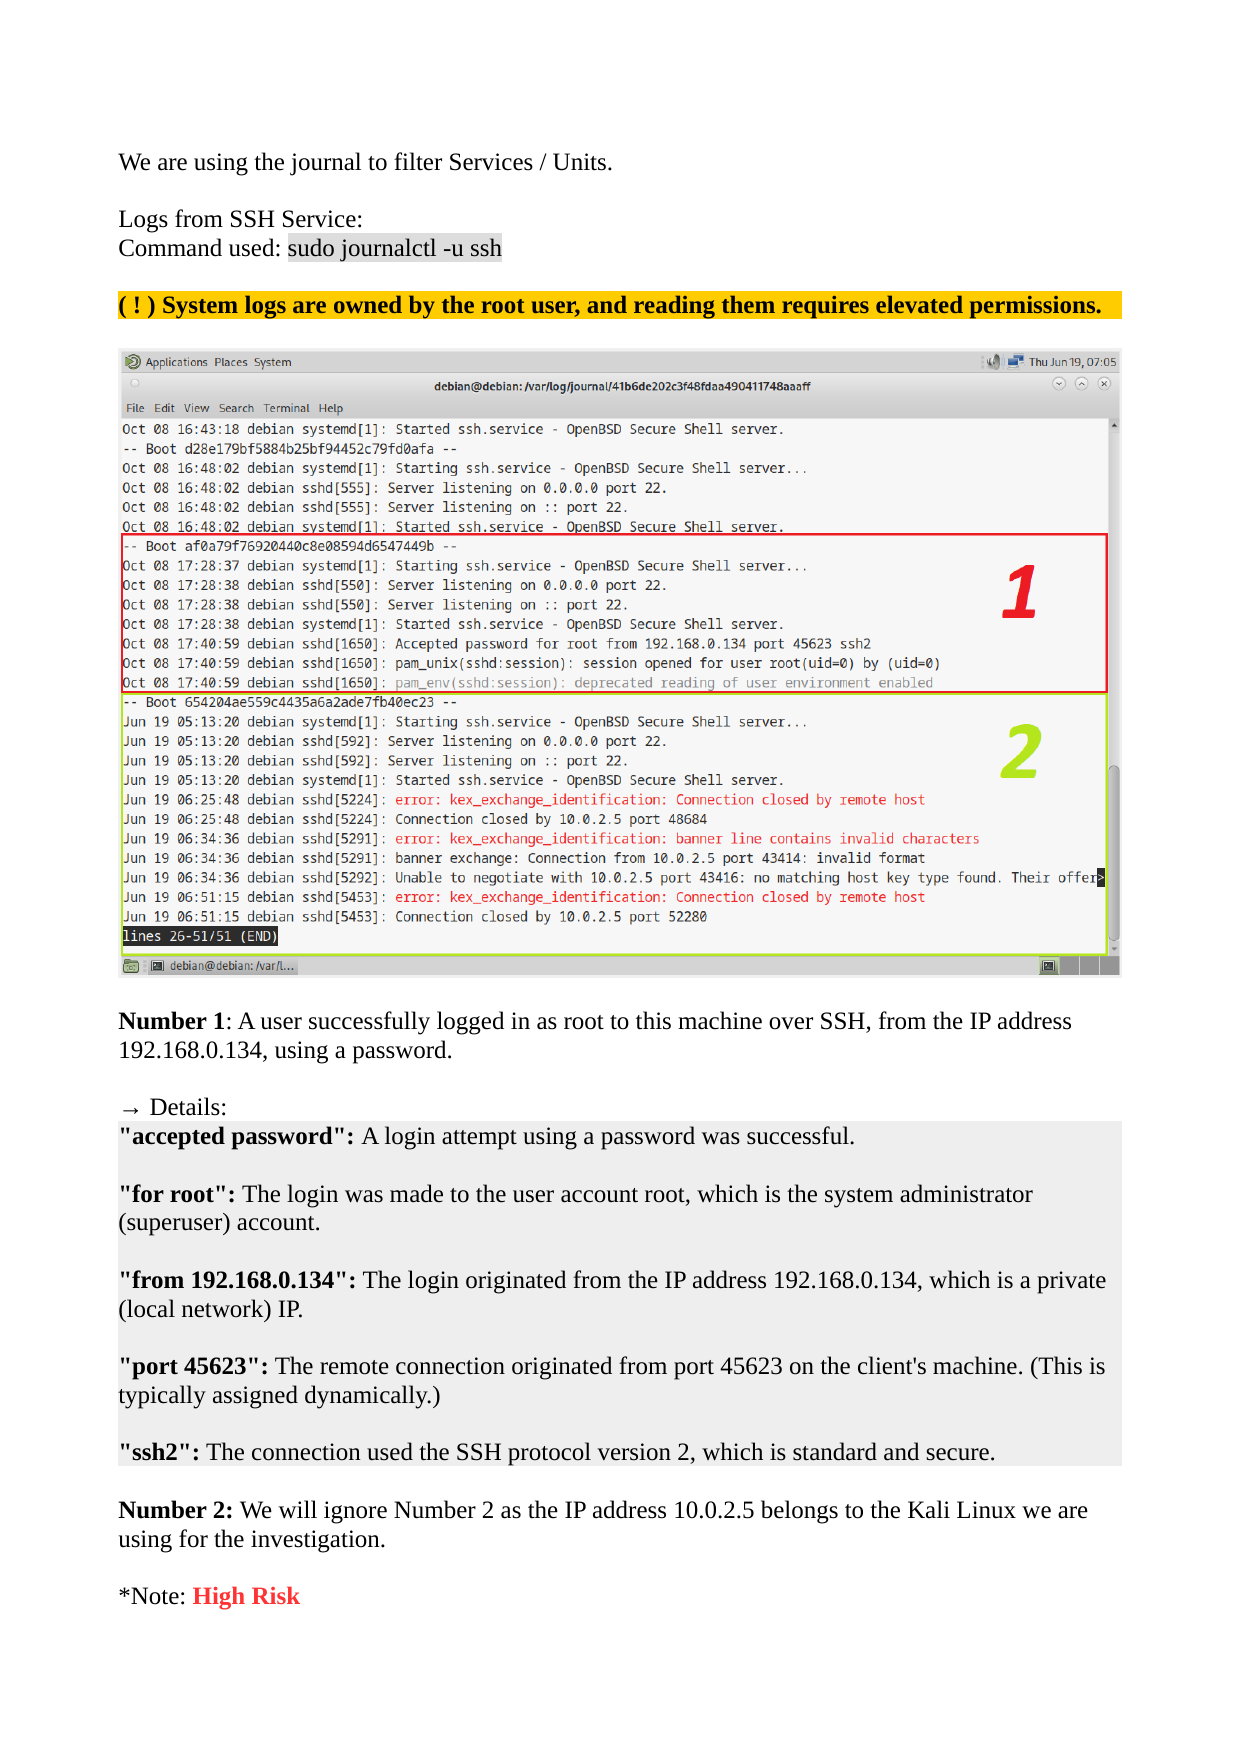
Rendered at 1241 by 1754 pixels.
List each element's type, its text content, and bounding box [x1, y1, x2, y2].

text "accepted password": A login attempt using a password was successful. [118, 1121, 1122, 1150]
text "from 192.168.0.134": The login originated from the IP address 192.168.0.134, which is a private (local network) IP. [118, 1265, 1122, 1322]
text We are using the journal to filter Services / Units. [118, 147, 1122, 176]
picture [118, 348, 1123, 978]
text Number 2: We will ignore Number 2 as the IP address 10.0.2.5 belongs to the Kali Linux we are using for the investigation. [118, 1495, 1122, 1552]
text *Note: High Risk [118, 1581, 1122, 1610]
text Number 1: A user successfully logged in as root to this machine over SSH, from the IP address 192.168.0.134, using a password. [118, 1006, 1122, 1064]
text "ssh2": The connection used the SSH protocol version 2, which is standard and secure. [118, 1437, 1122, 1466]
text ( ! ) System logs are owned by the root user, and reading them requires elevated permissions. [118, 291, 1122, 319]
text → Details: [118, 1092, 1122, 1121]
text "port 45623": The remote connection originated from port 45623 on the client's machine. (This is typically assigned dynamically.) [118, 1351, 1122, 1409]
text "for root": The login was made to the user account root, which is the system administrator (superuser) account. [118, 1179, 1122, 1236]
text Logs from SSH Service: [118, 204, 1122, 233]
text Command used: sudo journalctl -u ssh [118, 233, 1122, 262]
